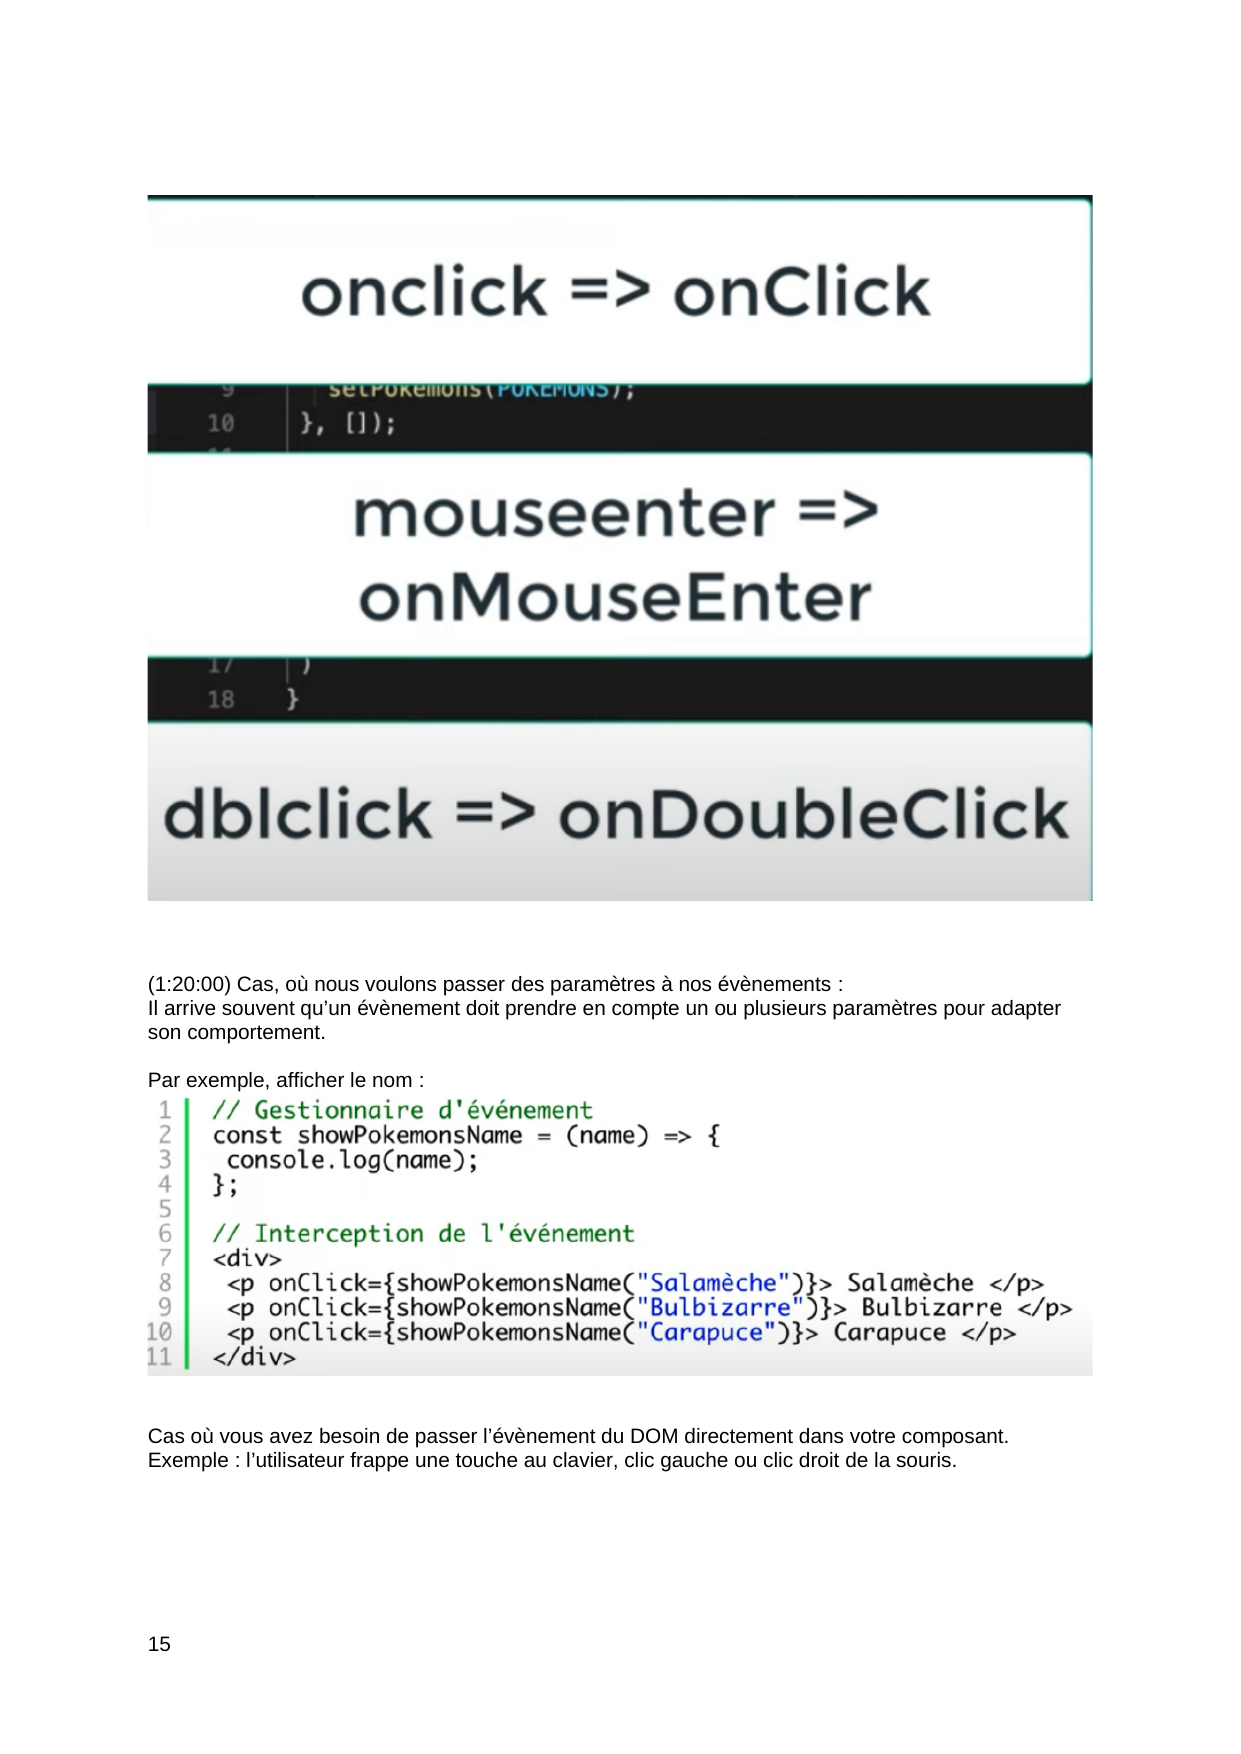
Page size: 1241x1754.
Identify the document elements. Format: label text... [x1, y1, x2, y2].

picture [147, 195, 1093, 901]
text Par exemple, afficher le nom : [148, 1068, 1093, 1092]
text Il arrive souvent qu’un évènement doit prendre en compte un ou plusieurs paramètres pour adapter son comportement. [148, 996, 1093, 1044]
text Exemple : l’utilisateur frappe une touche au clavier, clic gauche ou clic droit de la souris. [148, 1448, 1093, 1472]
text (1:20:00) Cas, où nous voulons passer des paramètres à nos évènements : [148, 972, 1093, 996]
picture [147, 1092, 1093, 1376]
text Cas où vous avez besoin de passer l’évènement du DOM directement dans votre composant. [148, 1424, 1093, 1448]
